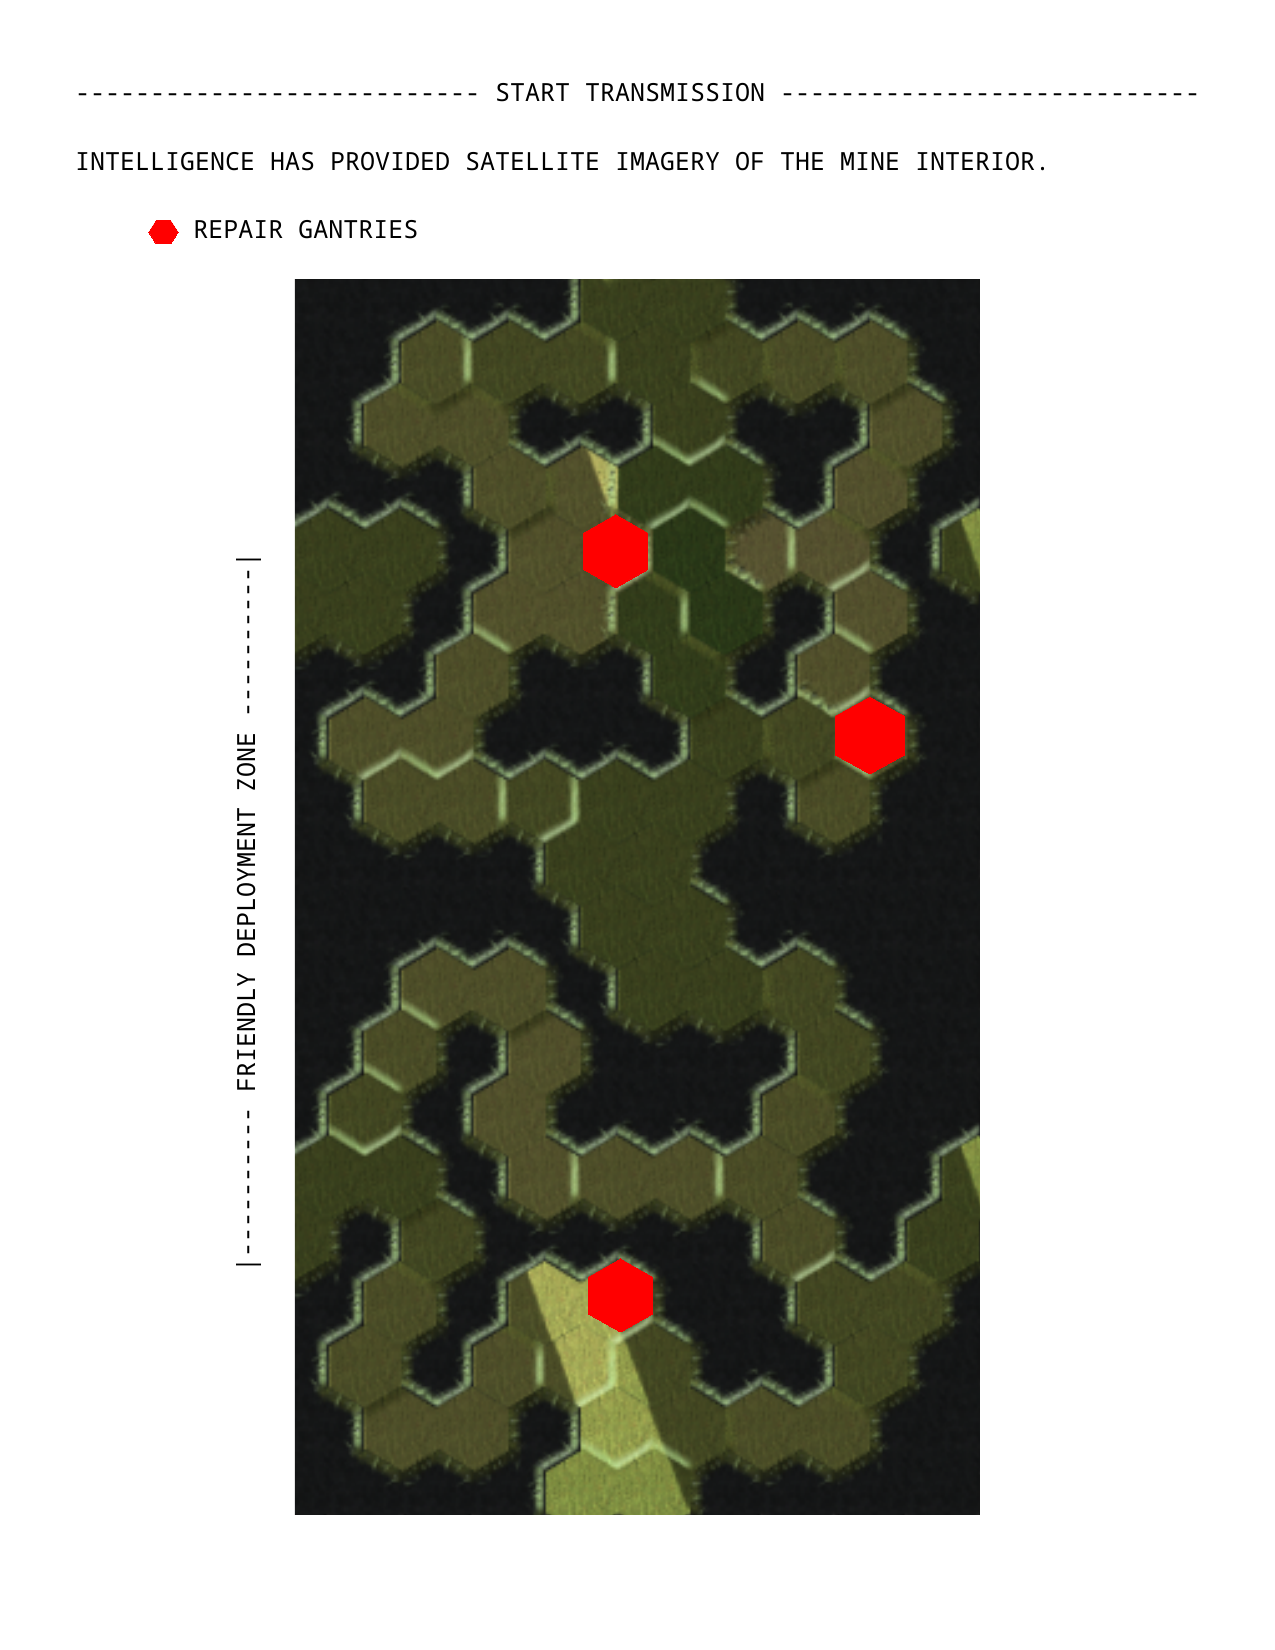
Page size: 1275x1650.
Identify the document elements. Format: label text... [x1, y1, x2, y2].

text REPAIR GANTRIES [75, 211, 1200, 245]
text INTELLIGENCE HAS PROVIDED SATELLITE IMAGERY OF THE MINE INTERIOR. [75, 143, 1200, 177]
picture [294, 279, 980, 1515]
text --------------------------- START TRANSMISSION ---------------------------- [75, 75, 1200, 109]
